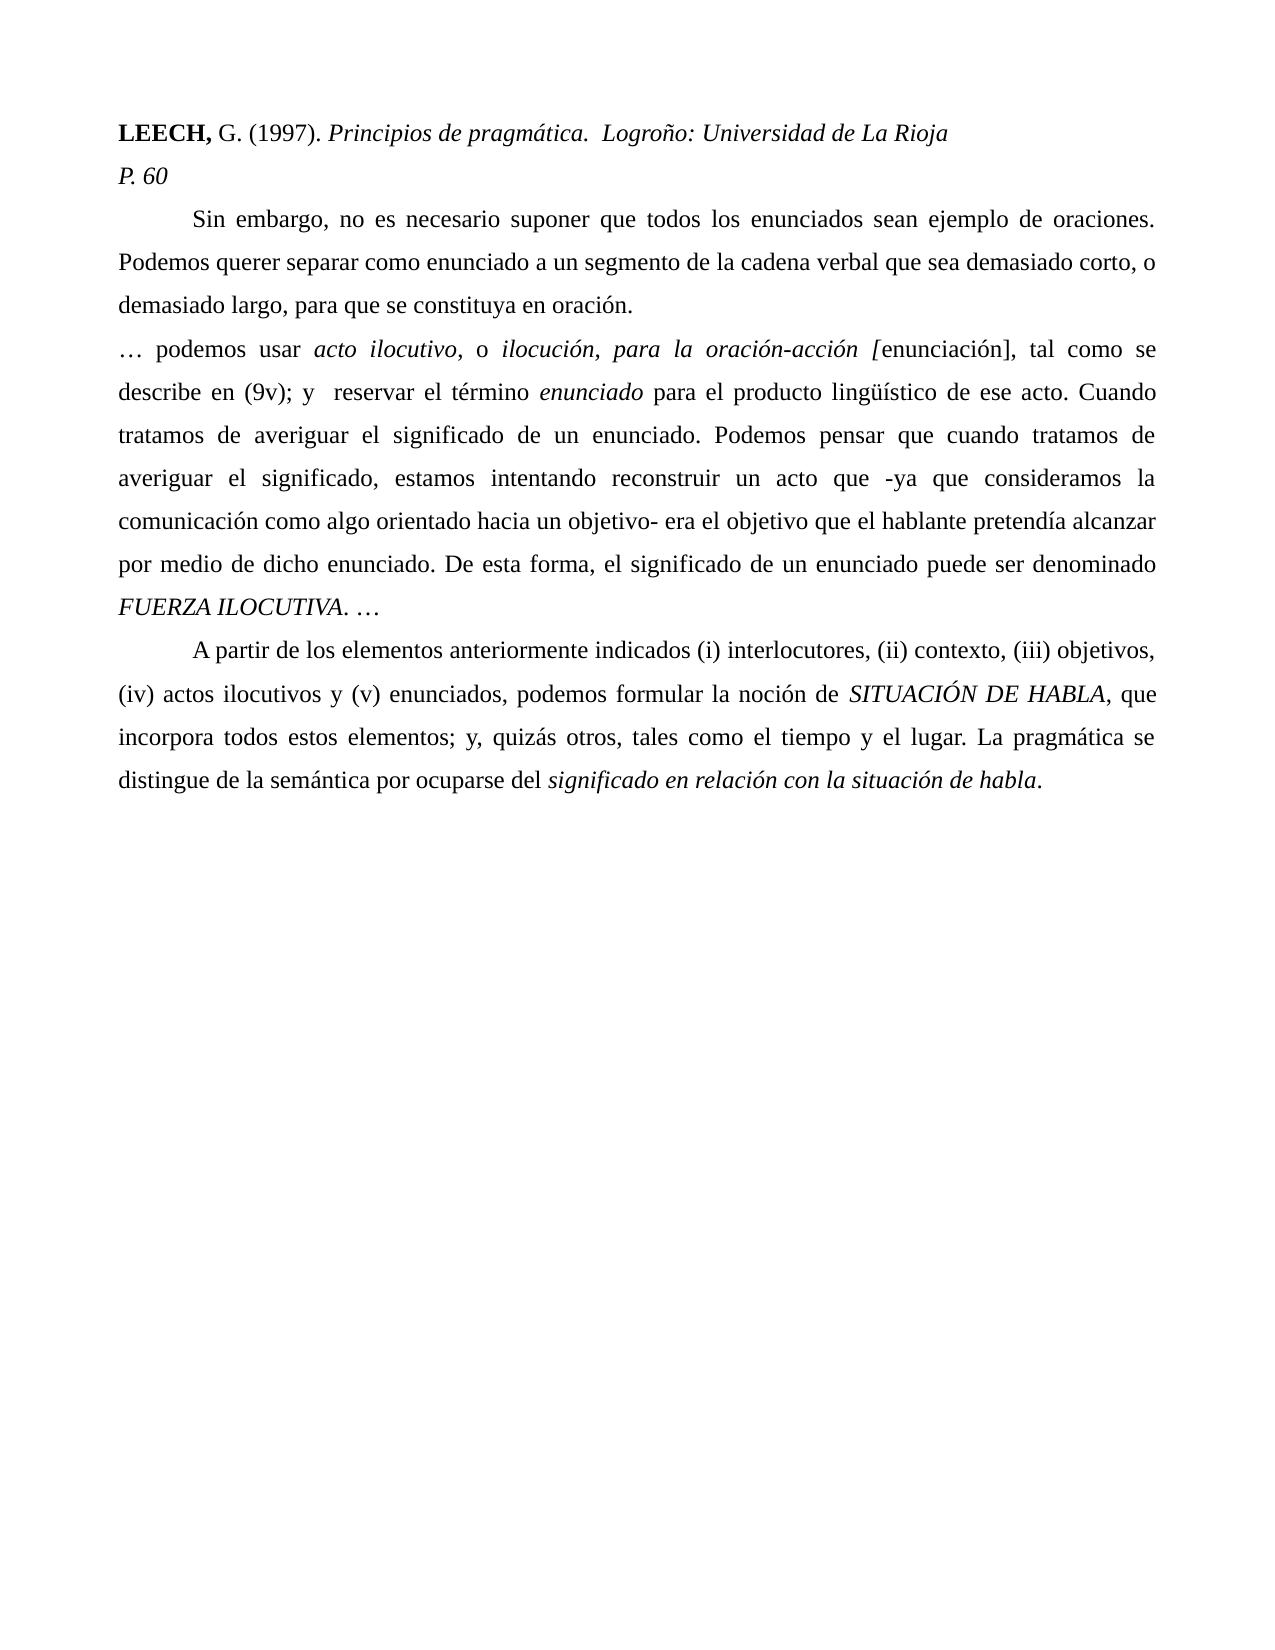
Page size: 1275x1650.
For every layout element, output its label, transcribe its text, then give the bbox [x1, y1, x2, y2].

text … podemos usar acto ilocutivo, o ilocución, para la oración-acción [enunciación], tal como se describe en (9v); y reservar el término enunciado para el producto lingüístico de ese acto. Cuando tratamos de averiguar el significado de un enunciado. Podemos pensar que cuando tratamos de averiguar el significado, estamos intentando reconstruir un acto que -ya que consideramos la comunicación como algo orientado hacia un objetivo- era el objetivo que el hablante pretendía alcanzar por medio de dicho enunciado. De esta forma, el significado de un enunciado puede ser denominado FUERZA ILOCUTIVA. … [118, 334, 1157, 621]
text LEECH, G. (1997). Principios de pragmática. Logroño: Universidad de La Rioja [118, 118, 1157, 147]
text P. 60 [118, 161, 1157, 190]
text A partir de los elementos anteriormente indicados (i) interlocutores, (ii) contexto, (iii) objetivos, (iv) actos ilocutivos y (v) enunciados, podemos formular la noción de SITUACIÓN DE HABLA, que incorpora todos estos elementos; y, quizás otros, tales como el tiempo y el lugar. La pragmática se distingue de la semántica por ocuparse del significado en relación con la situación de habla. [118, 636, 1157, 794]
text Sin embargo, no es necesario suponer que todos los enunciados sean ejemplo de oraciones. Podemos querer separar como enunciado a un segmento de la cadena verbal que sea demasiado corto, o demasiado largo, para que se constituya en oración. [118, 204, 1157, 319]
